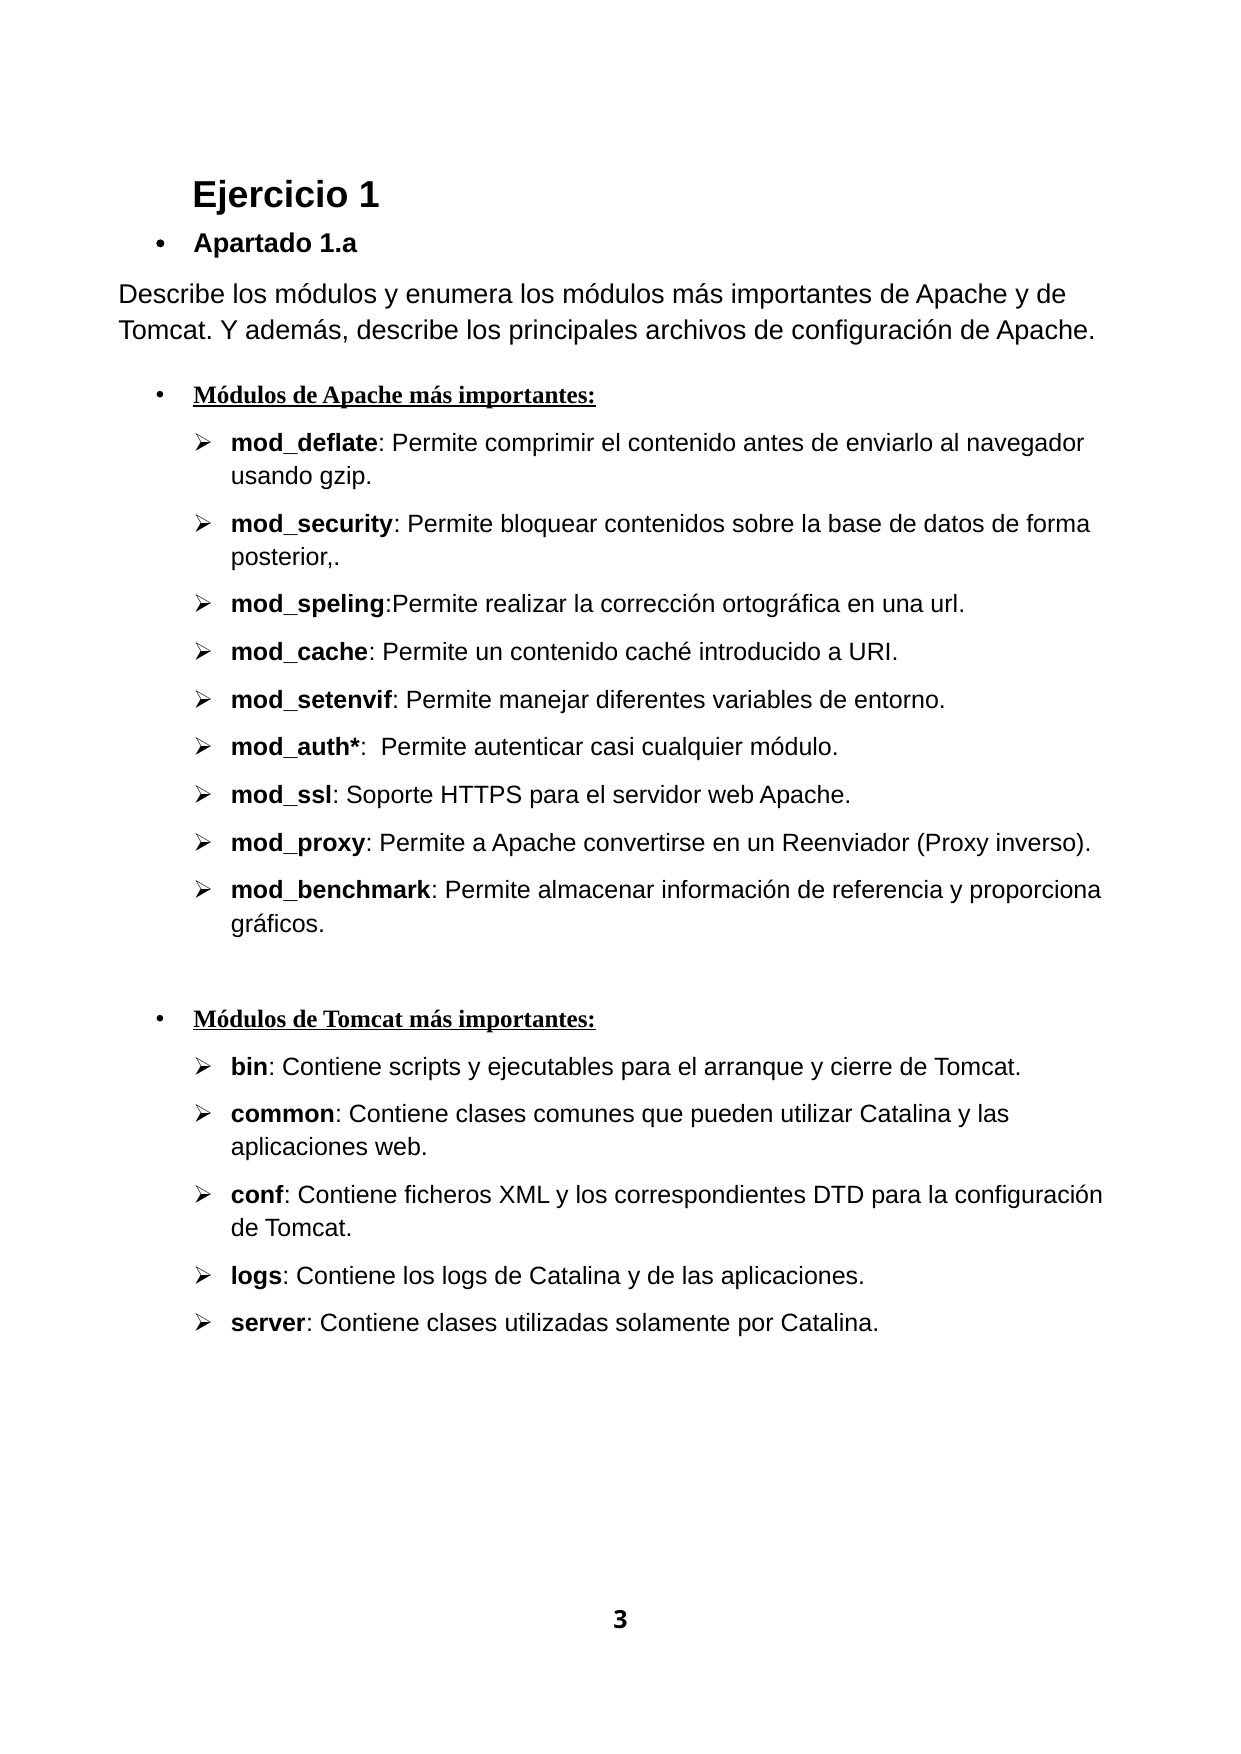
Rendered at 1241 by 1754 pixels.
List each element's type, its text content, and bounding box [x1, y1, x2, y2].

list mod_security: Permite bloquear contenidos sobre la base de datos de forma posterior,. [193, 508, 1122, 570]
list conf: Contiene ficheros XML y los correspondientes DTD para la configuración de Tomcat. [193, 1180, 1122, 1242]
list mod_proxy: Permite a Apache convertirse en un Reenviador (Proxy inverso). [193, 828, 1122, 857]
list Módulos de Apache más importantes: [156, 380, 1122, 409]
list logs: Contiene los logs de Catalina y de las aplicaciones. [193, 1261, 1122, 1289]
list mod_deflate: Permite comprimir el contenido antes de enviarlo al navegador usando gzip. [193, 428, 1122, 490]
list mod_cache: Permite un contenido caché introducido a URI. [193, 637, 1122, 666]
list Apartado 1.a [156, 227, 1122, 259]
list server: Contiene clases utilizadas solamente por Catalina. [193, 1308, 1122, 1337]
list mod_ssl: Soporte HTTPS para el servidor web Apache. [193, 780, 1122, 809]
subtitle Ejercicio 1 [118, 172, 1122, 215]
list mod_speling:Permite realizar la corrección ortográfica en una url. [193, 589, 1122, 618]
list Módulos de Tomcat más importantes: [156, 1004, 1122, 1033]
list bin: Contiene scripts y ejecutables para el arranque y cierre de Tomcat. [193, 1051, 1122, 1080]
list mod_setenvif: Permite manejar diferentes variables de entorno. [193, 685, 1122, 713]
list mod_benchmark: Permite almacenar información de referencia y proporciona gráficos. [193, 876, 1122, 937]
list mod_auth*: Permite autenticar casi cualquier módulo. [193, 732, 1122, 761]
text Describe los módulos y enumera los módulos más importantes de Apache y de Tomcat. Y además, describe los principales archivos de configuración de Apache. [118, 278, 1122, 345]
list common: Contiene clases comunes que pueden utilizar Catalina y las aplicaciones web. [193, 1099, 1122, 1161]
